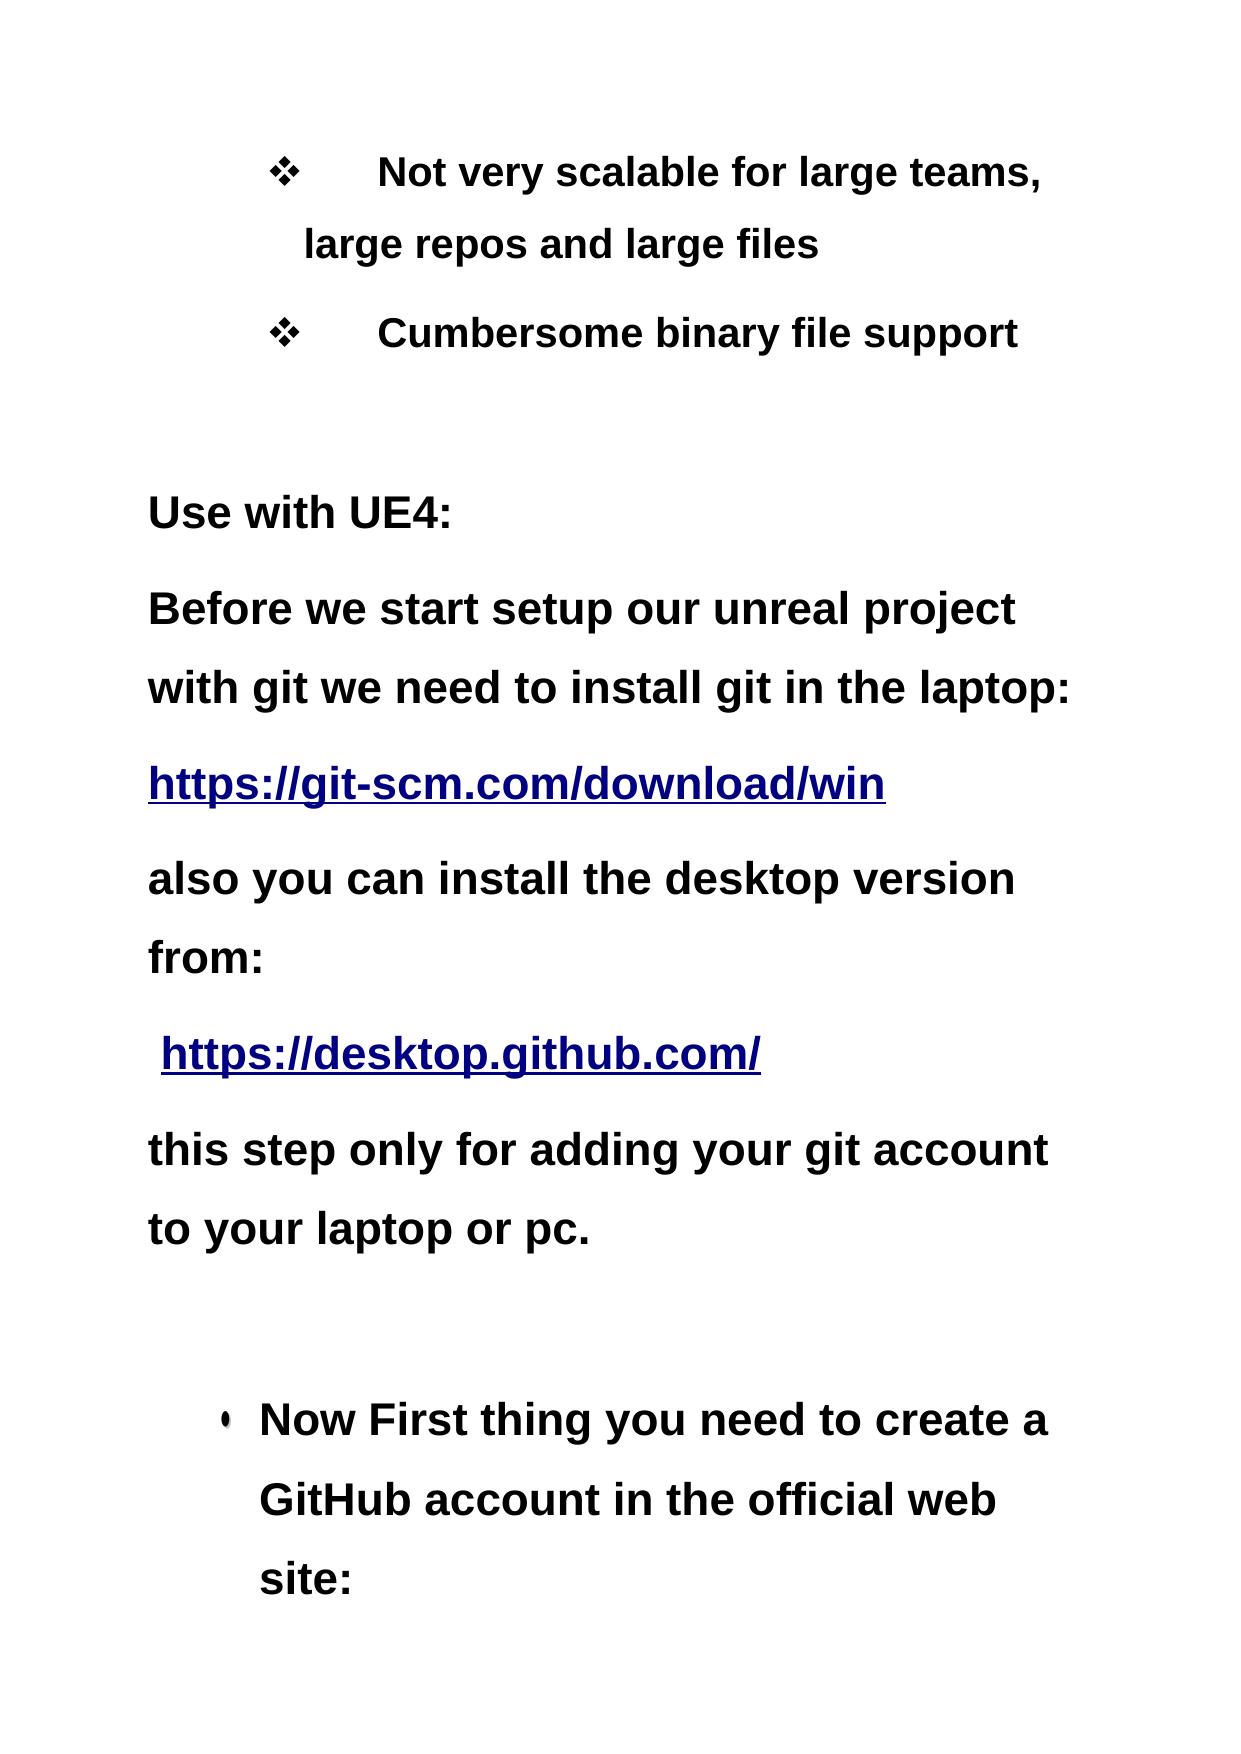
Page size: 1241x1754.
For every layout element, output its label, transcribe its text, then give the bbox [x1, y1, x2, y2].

text Use with UE4: [148, 486, 1093, 538]
text https://desktop.github.com/ [148, 1027, 1093, 1079]
text also you can install the desktop version from: [148, 852, 1093, 984]
list Cumbersome binary file support [266, 308, 1093, 356]
list Now First thing you need to create a GitHub account in the official web site: [221, 1393, 1093, 1604]
text https://git-scm.com/download/win [148, 756, 1093, 809]
text this step only for adding your git account to your laptop or pc. [148, 1122, 1093, 1254]
text Before we start setup our unreal project with git we need to install git in the laptop: [148, 581, 1093, 713]
list Not very scalable for large teams, large repos and large files [266, 148, 1093, 268]
